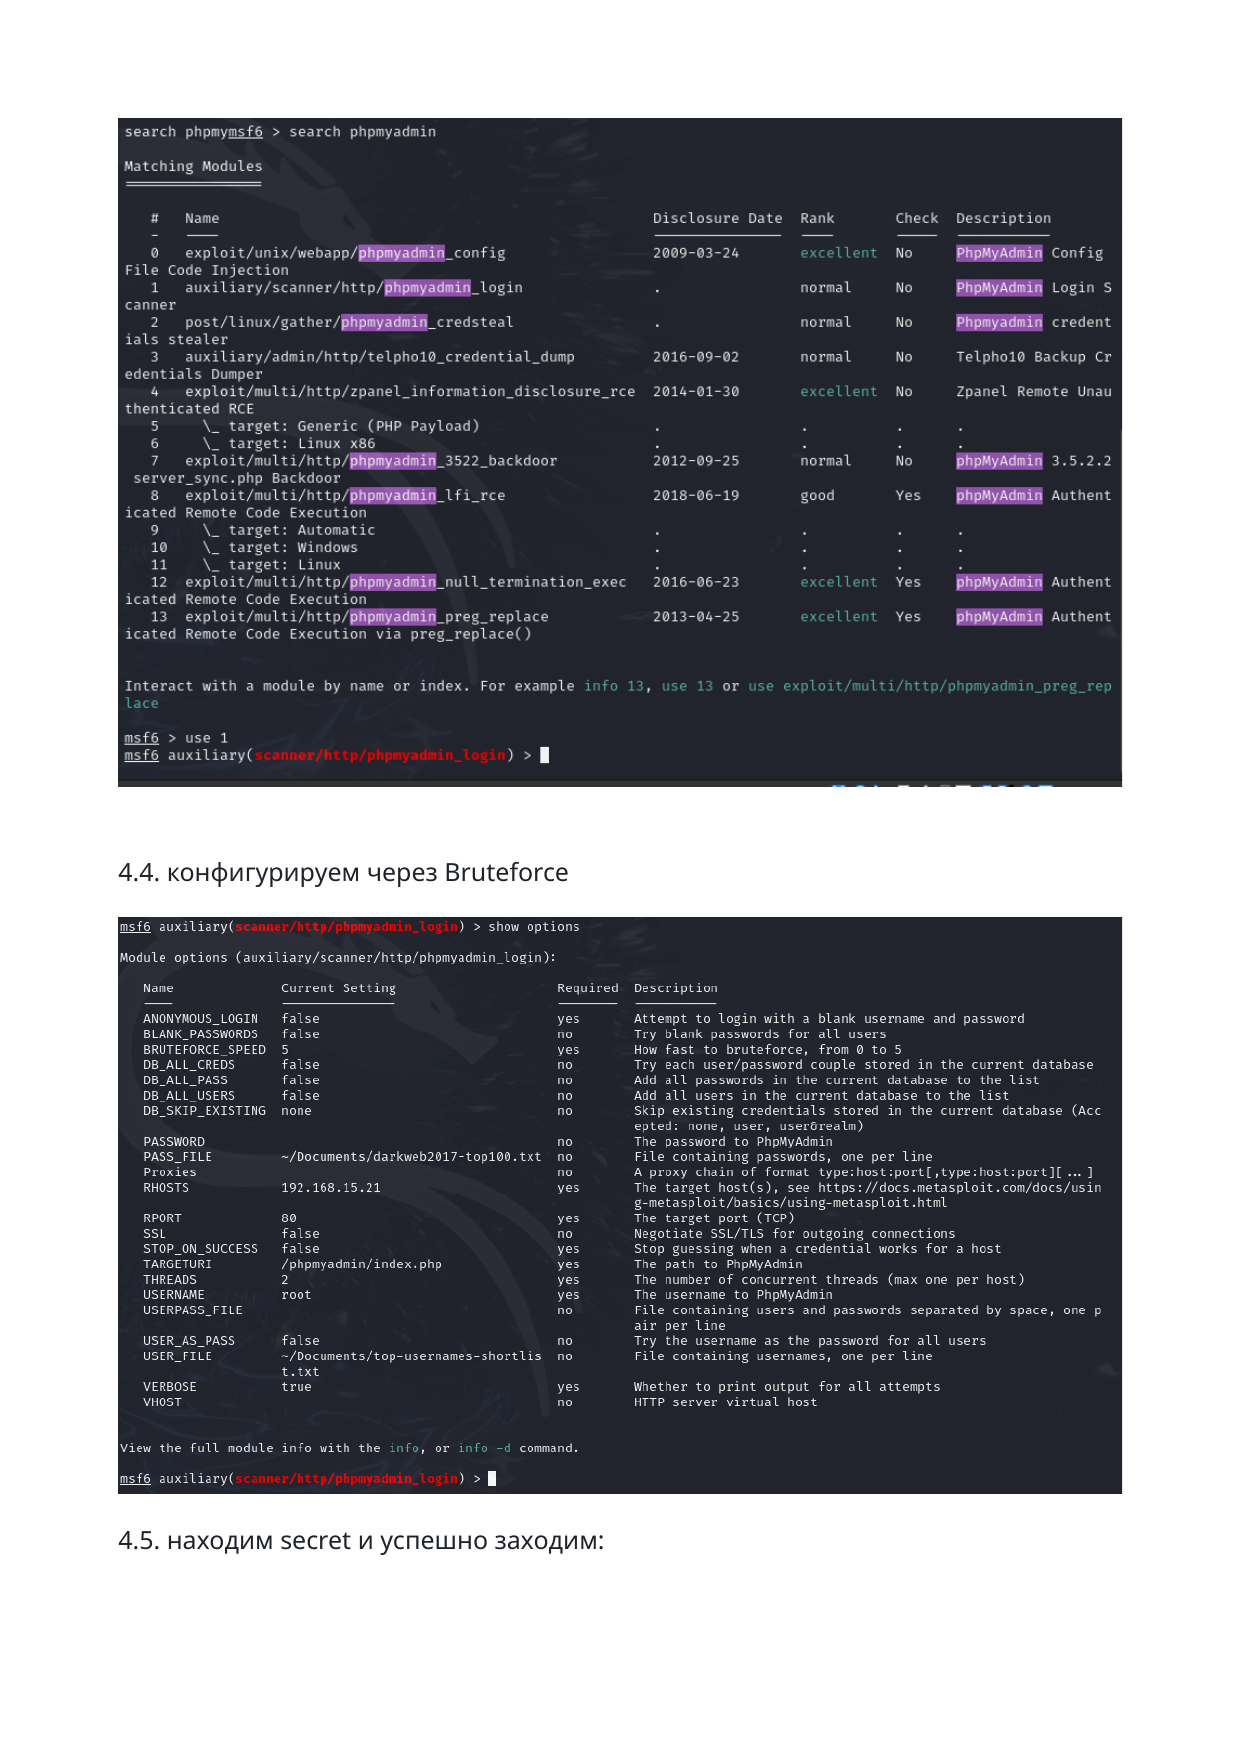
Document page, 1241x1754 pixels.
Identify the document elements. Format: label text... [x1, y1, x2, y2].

picture [118, 917, 1123, 1494]
text 4.5. находим secret и успешно заходим: [118, 1522, 1122, 1557]
picture [118, 118, 1123, 787]
text 4.4. конфигурируем через Bruteforce [118, 855, 1122, 889]
